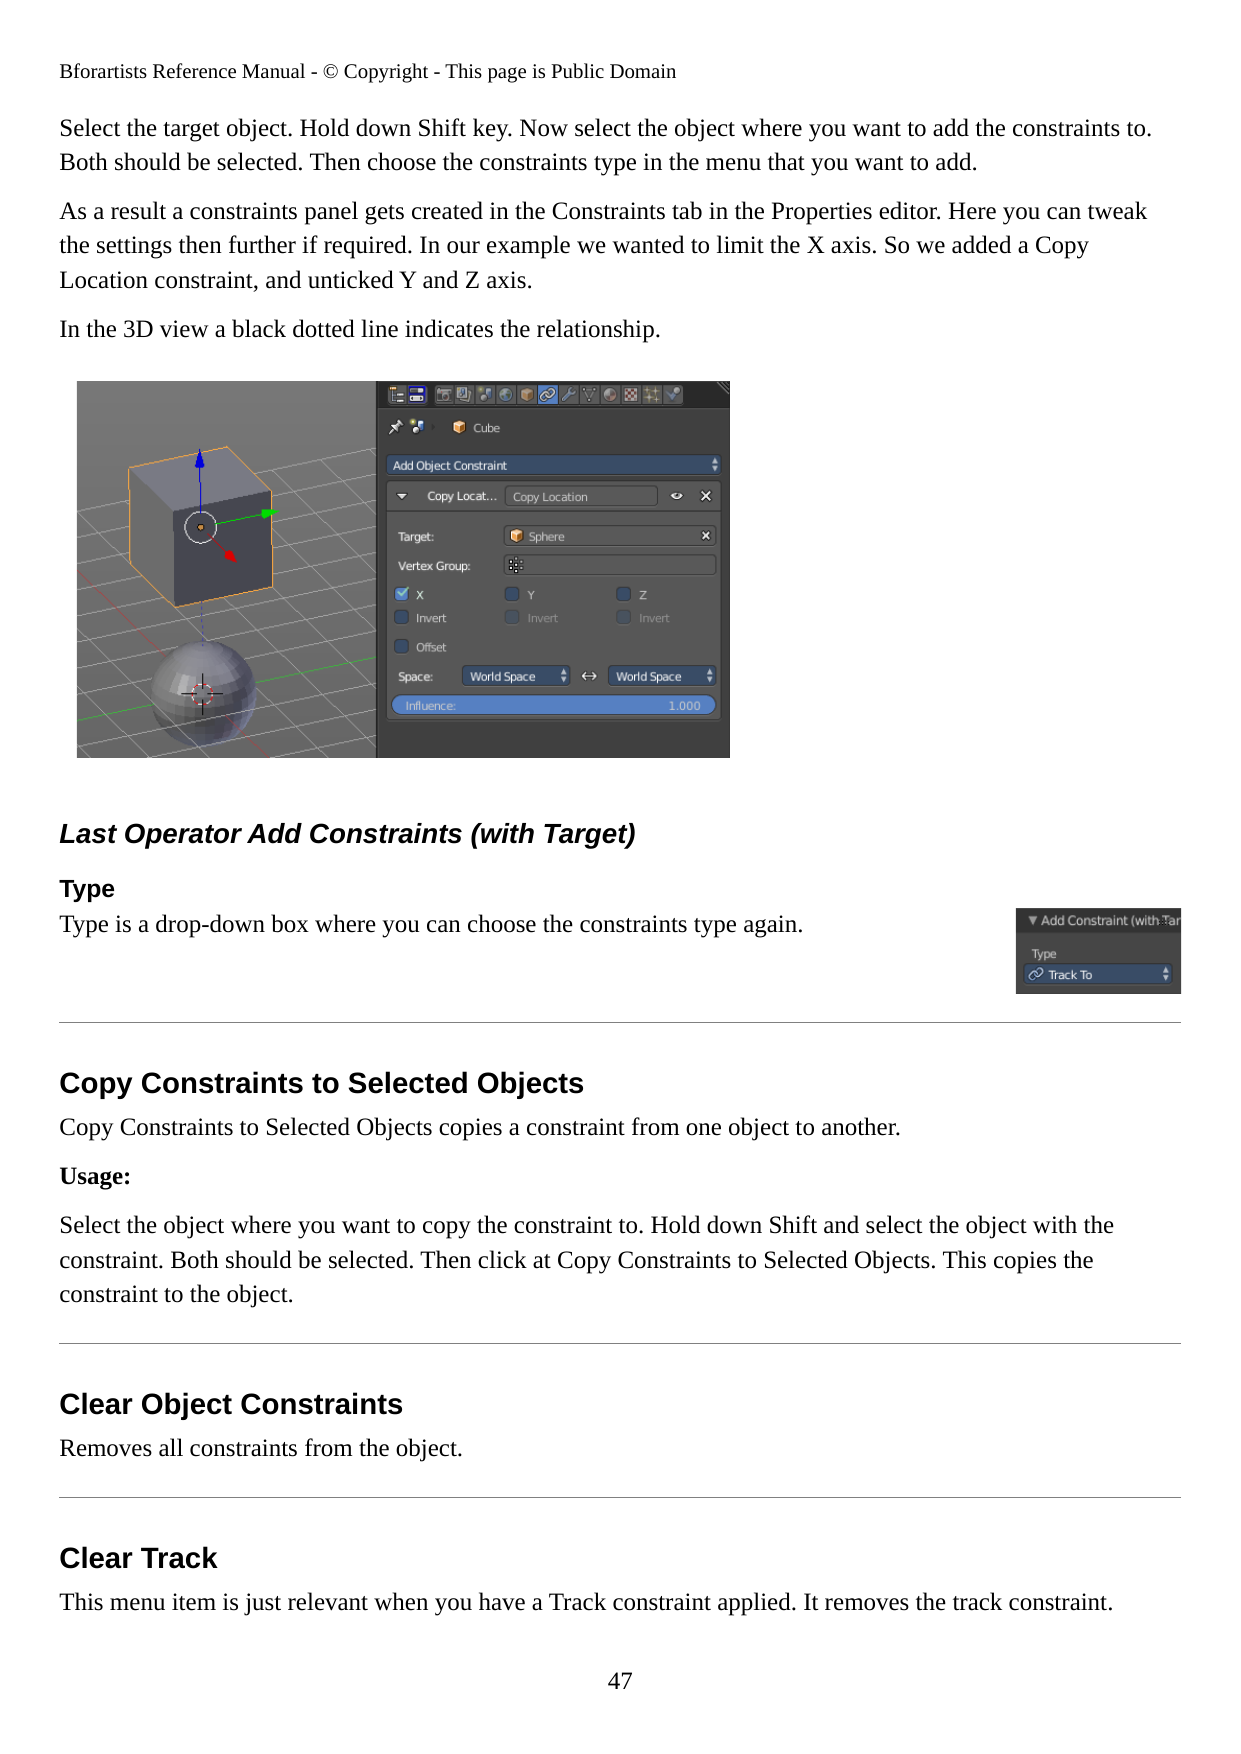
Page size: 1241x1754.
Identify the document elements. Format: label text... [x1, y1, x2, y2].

text Copy Constraints to Selected Objects copies a constraint from one object to another. [59, 1112, 1181, 1141]
text Type is a drop-down box where you can choose the constraints type again. [59, 909, 1015, 938]
text Removes all constraints from the object. [59, 1433, 1181, 1462]
subtitle Last Operator Add Constraints (with Target) [59, 817, 1181, 849]
subtitle Type [59, 874, 1181, 903]
text This menu item is just relevant when you have a Track constraint applied. It removes the track constraint. [59, 1587, 1181, 1616]
picture [1015, 908, 1182, 994]
text In the 3D view a black dotted line indicates the relationship. [59, 314, 1181, 343]
text As a result a constraints panel gets created in the Constraints tab in the Properties editor. Here you can tweak the settings then further if required. In our example we wanted to limit the X axis. So we added a Copy Location constraint, and unticked Y and Z axis. [59, 196, 1181, 294]
picture [76, 381, 730, 758]
text Select the object where you want to copy the constraint to. Hold down Shift and select the object with the constraint. Both should be selected. Then click at Copy Constraints to Selected Objects. This copies the constraint to the object. [59, 1210, 1181, 1308]
subtitle Clear Object Constraints [59, 1387, 1181, 1421]
text Select the target object. Hold down Shift key. Now select the object where you want to add the constraints to. Both should be selected. Then choose the constraints type in the menu that you want to add. [59, 113, 1181, 176]
text Usage: [59, 1161, 1181, 1190]
subtitle Clear Track [59, 1541, 1181, 1575]
subtitle Copy Constraints to Selected Objects [59, 1066, 1181, 1099]
